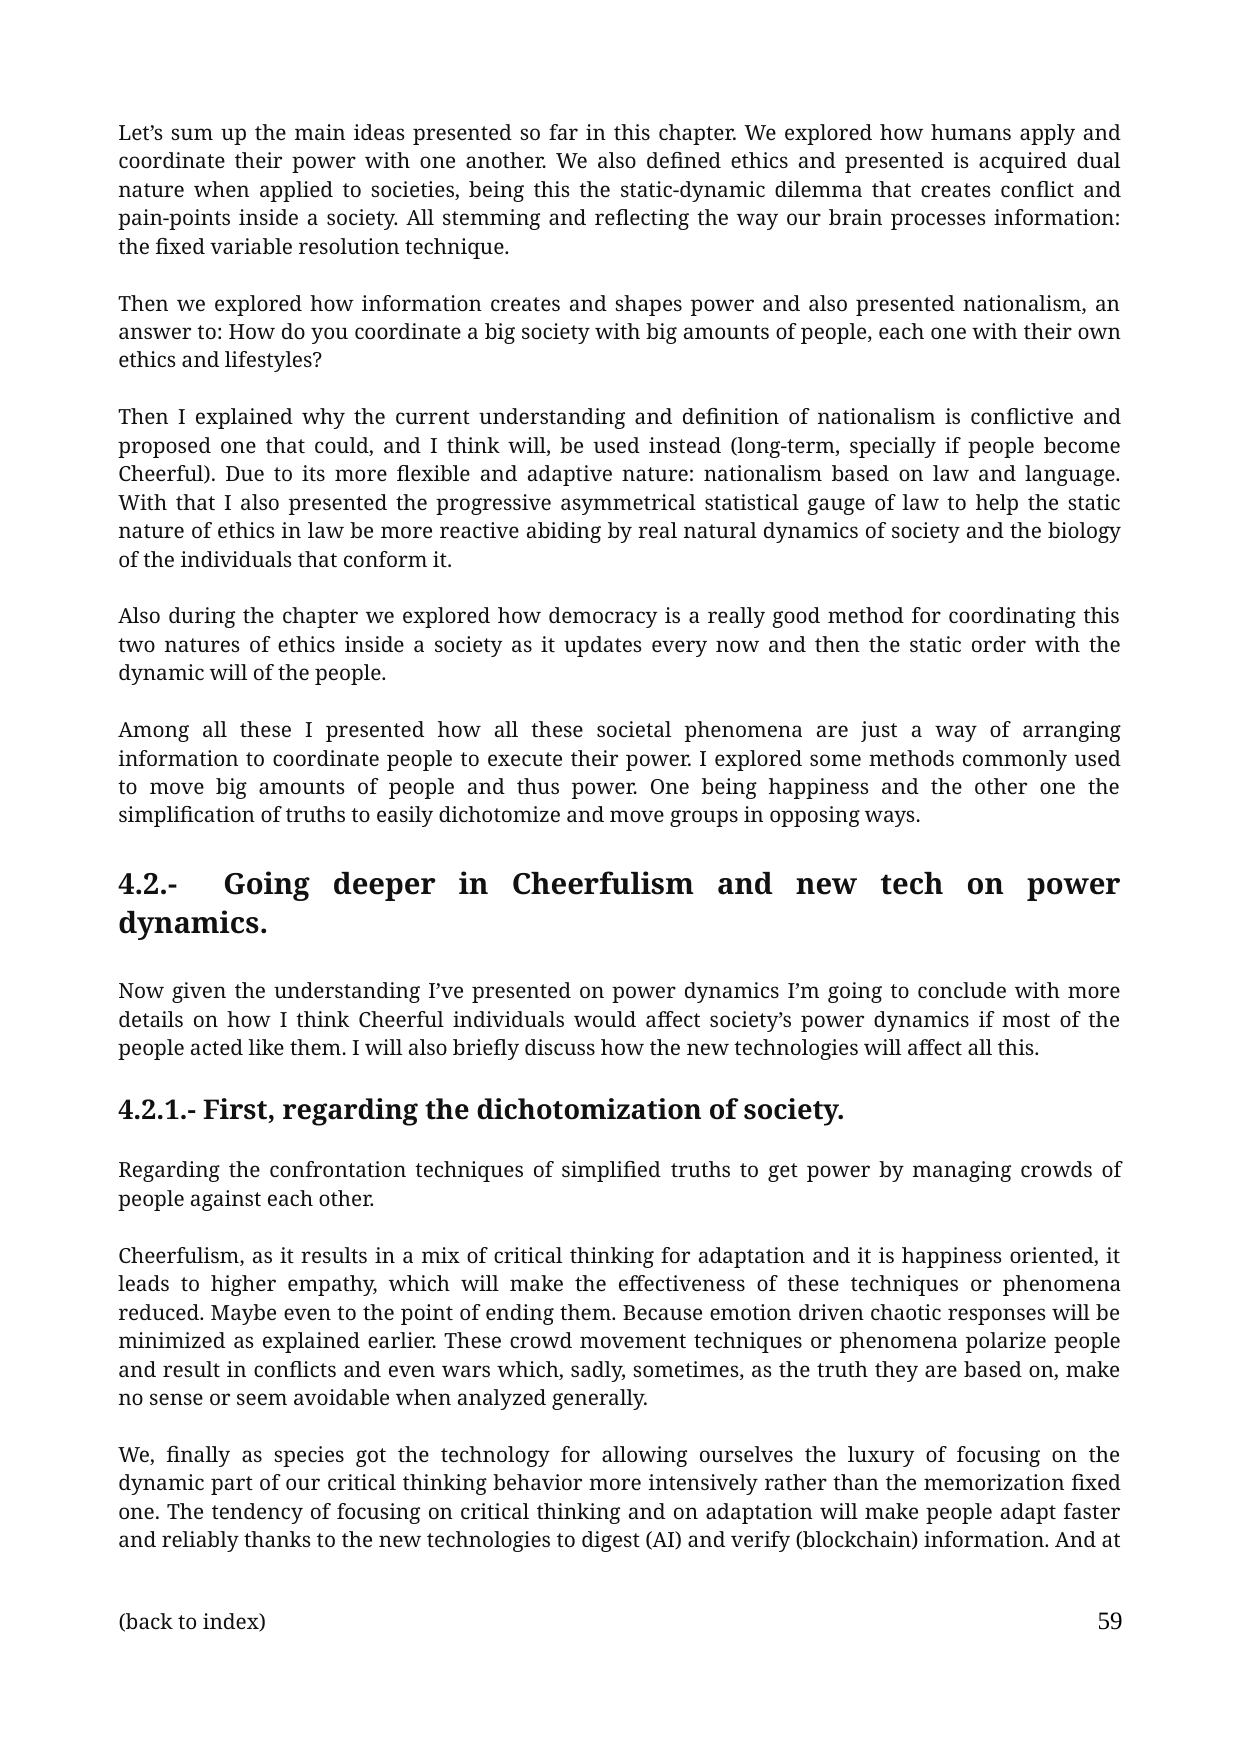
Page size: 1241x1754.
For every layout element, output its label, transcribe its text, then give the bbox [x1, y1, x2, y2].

text Also during the chapter we explored how democracy is a really good method for coordinating this two natures of ethics inside a society as it updates every now and then the static order with the dynamic will of the people. [118, 602, 1122, 687]
text Let’s sum up the main ideas presented so far in this chapter. We explored how humans apply and coordinate their power with one another. We also defined ethics and presented is acquired dual nature when applied to societies, being this the static-dynamic dilemma that creates conflict and pain-points inside a society. All stemming and reflecting the way our brain processes information: the fixed variable resolution technique. [118, 118, 1122, 260]
text Cheerfulism, as it results in a mix of critical thinking for adaptation and it is happiness oriented, it leads to higher empathy, which will make the effectiveness of these techniques or phenomena reduced. Maybe even to the point of ending them. Because emotion driven chaotic responses will be minimized as explained earlier. These crowd movement techniques or phenomena polarize people and result in conflicts and even wars which, sadly, sometimes, as the truth they are based on, make no sense or seem avoidable when analyzed generally. [118, 1241, 1122, 1412]
text Regarding the confrontation techniques of simplified truths to get power by managing crowds of people against each other. [118, 1156, 1122, 1212]
text Then I explained why the current understanding and definition of nationalism is conflictive and proposed one that could, and I think will, be used instead (long-term, specially if people become Cheerful). Due to its more flexible and adaptive nature: nationalism based on law and language. With that I also presented the progressive asymmetrical statistical gauge of law to help the static nature of ethics in law be more reactive abiding by real natural dynamics of society and the biology of the individuals that conform it. [118, 402, 1122, 573]
text Now given the understanding I’ve presented on power dynamics I’m going to conclude with more details on how I think Cheerful individuals would affect society’s power dynamics if most of the people acted like them. I will also briefly discuss how the new technologies will affect all this. [118, 977, 1122, 1062]
text Then we explored how information creates and shapes power and also presented nationalism, an answer to: How do you coordinate a big society with big amounts of people, each one with their own ethics and lifestyles? [118, 289, 1122, 374]
text 4.2.- Going deeper in Cheerfulism and new tech on power dynamics. [118, 863, 1122, 942]
text 4.2.1.- First, regarding the dichotomization of society. [118, 1090, 1122, 1127]
text We, finally as species got the technology for allowing ourselves the luxury of focusing on the dynamic part of our critical thinking behavior more intensively rather than the memorization fixed one. The tendency of focusing on critical thinking and on adaptation will make people adapt faster and reliably thanks to the new technologies to digest (AI) and verify (blockchain) information. And at [118, 1440, 1122, 1554]
text Among all these I presented how all these societal phenomena are just a way of arranging information to coordinate people to execute their power. I explored some methods commonly used to move big amounts of people and thus power. One being happiness and the other one the simplification of truths to easily dichotomize and move groups in opposing ways. [118, 715, 1122, 829]
